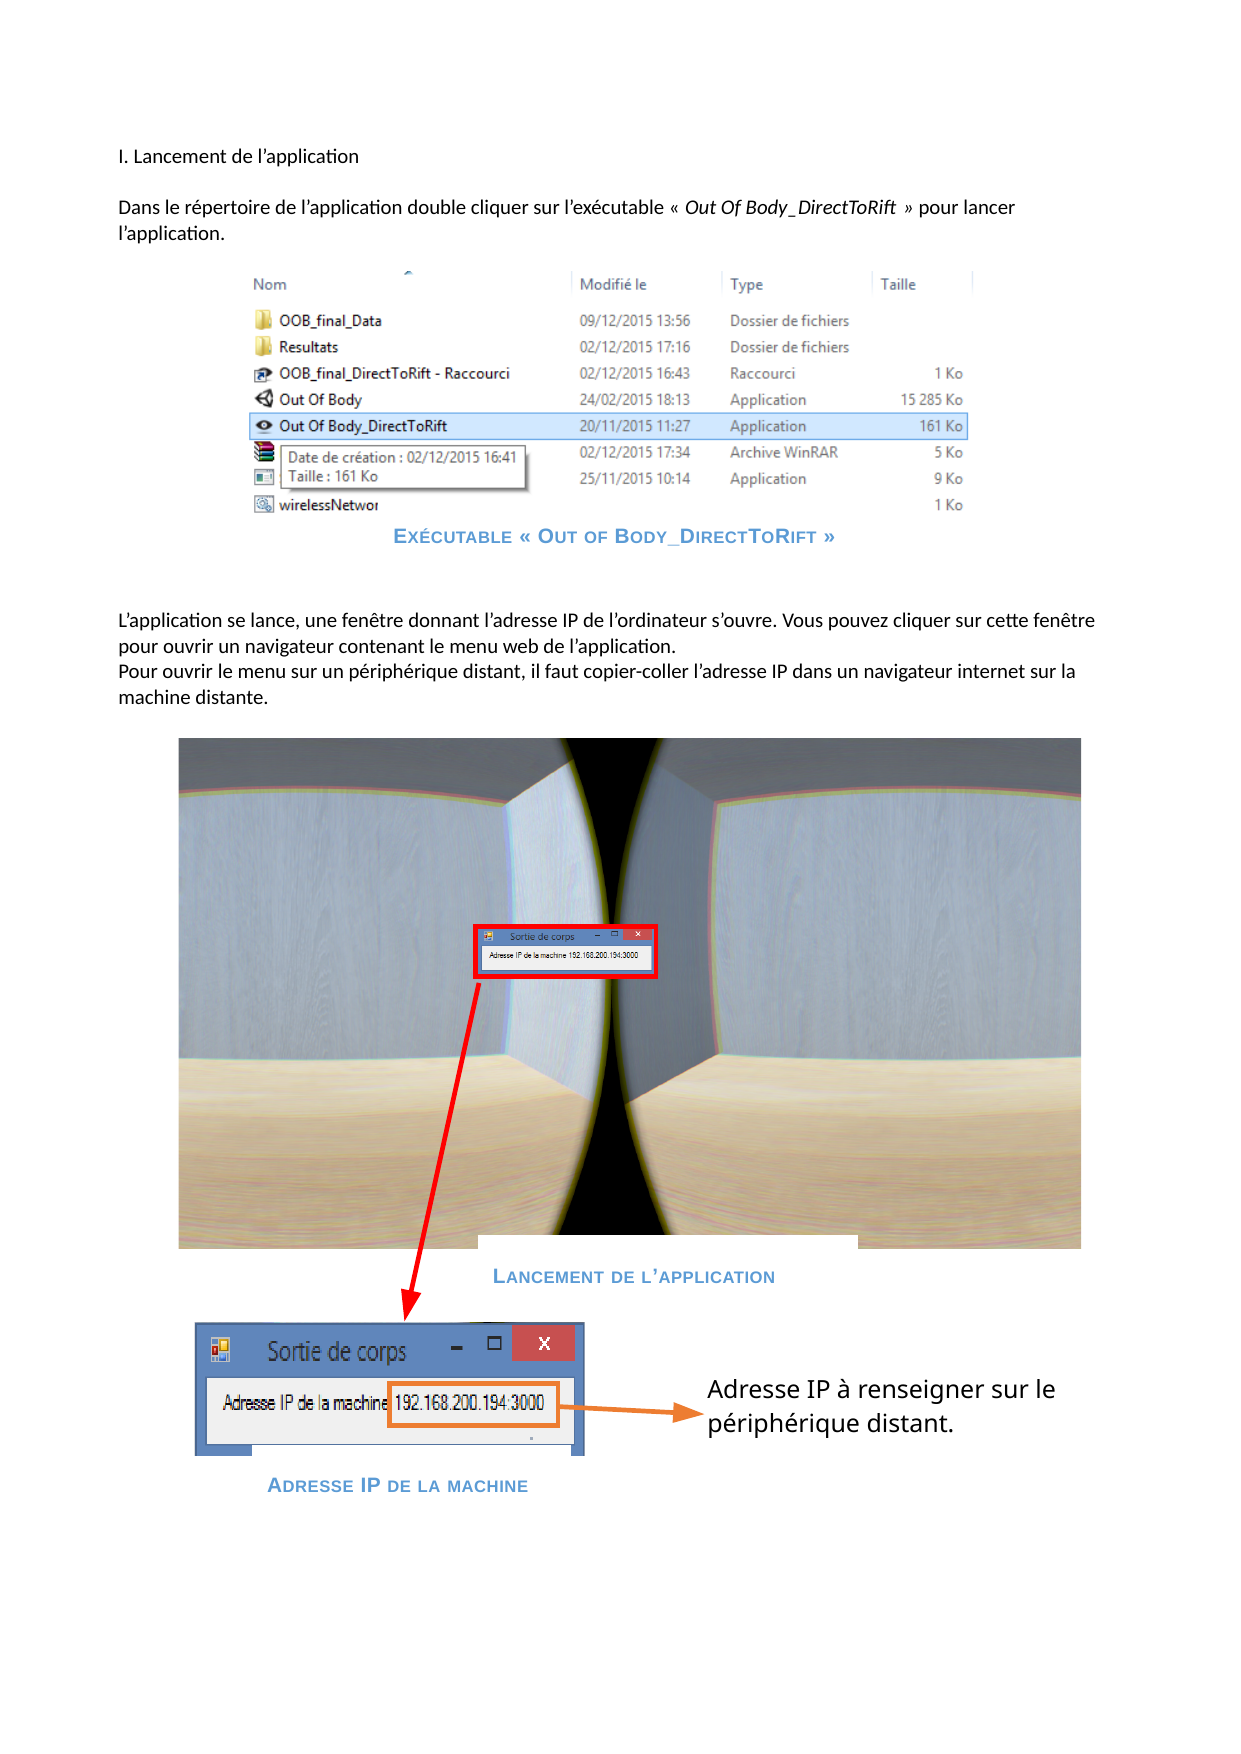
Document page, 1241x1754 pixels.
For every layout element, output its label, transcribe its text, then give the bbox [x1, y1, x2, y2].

subtitle Lancement de l’application [493, 1264, 843, 1288]
subtitle Adresse IP de la machine [267, 1473, 556, 1497]
subtitle Exécutable « Out of Body_DirectToRift » [393, 524, 847, 548]
text I. Lancement de l’application [118, 143, 1122, 169]
text Adresse IP à renseigner sur le périphérique distant. [707, 1372, 1064, 1440]
text Pour ouvrir le menu sur un périphérique distant, il faut copier-coller l’adresse IP dans un navigateur internet sur la machine distante. [118, 658, 1122, 709]
text L’application se lance, une fenêtre donnant l’adresse IP de l’ordinateur s’ouvre. Vous pouvez cliquer sur cette fenêtre pour ouvrir un navigateur contenant le menu web de l’application. [118, 608, 1122, 658]
text Dans le répertoire de l’application double cliquer sur l’exécutable « Out Of Body_DirectToRift » pour lancer l’application. [118, 194, 1122, 245]
